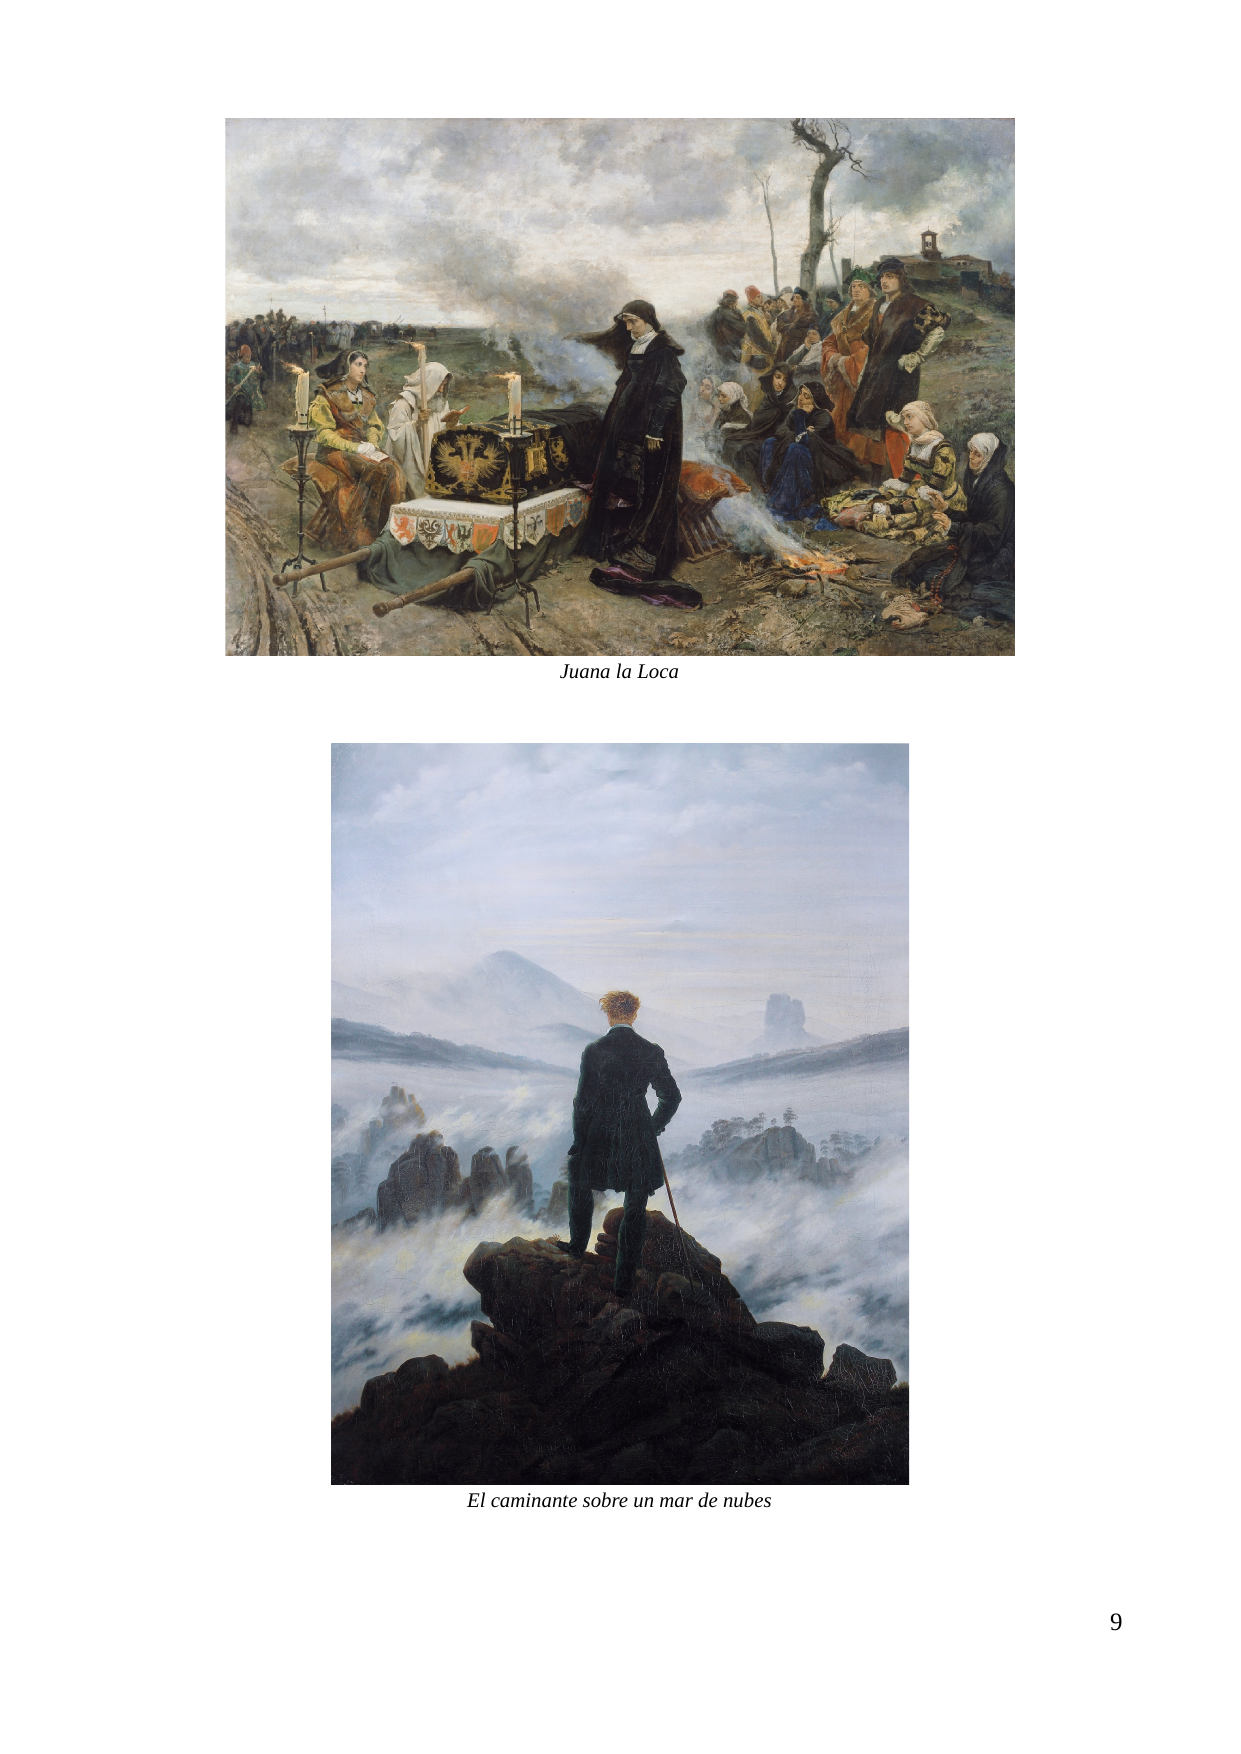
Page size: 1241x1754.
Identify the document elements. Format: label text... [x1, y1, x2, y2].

picture [225, 118, 1015, 656]
text El caminante sobre un mar de nubes [118, 744, 1122, 1512]
text Juana la Loca [118, 118, 1122, 683]
picture [331, 743, 910, 1485]
